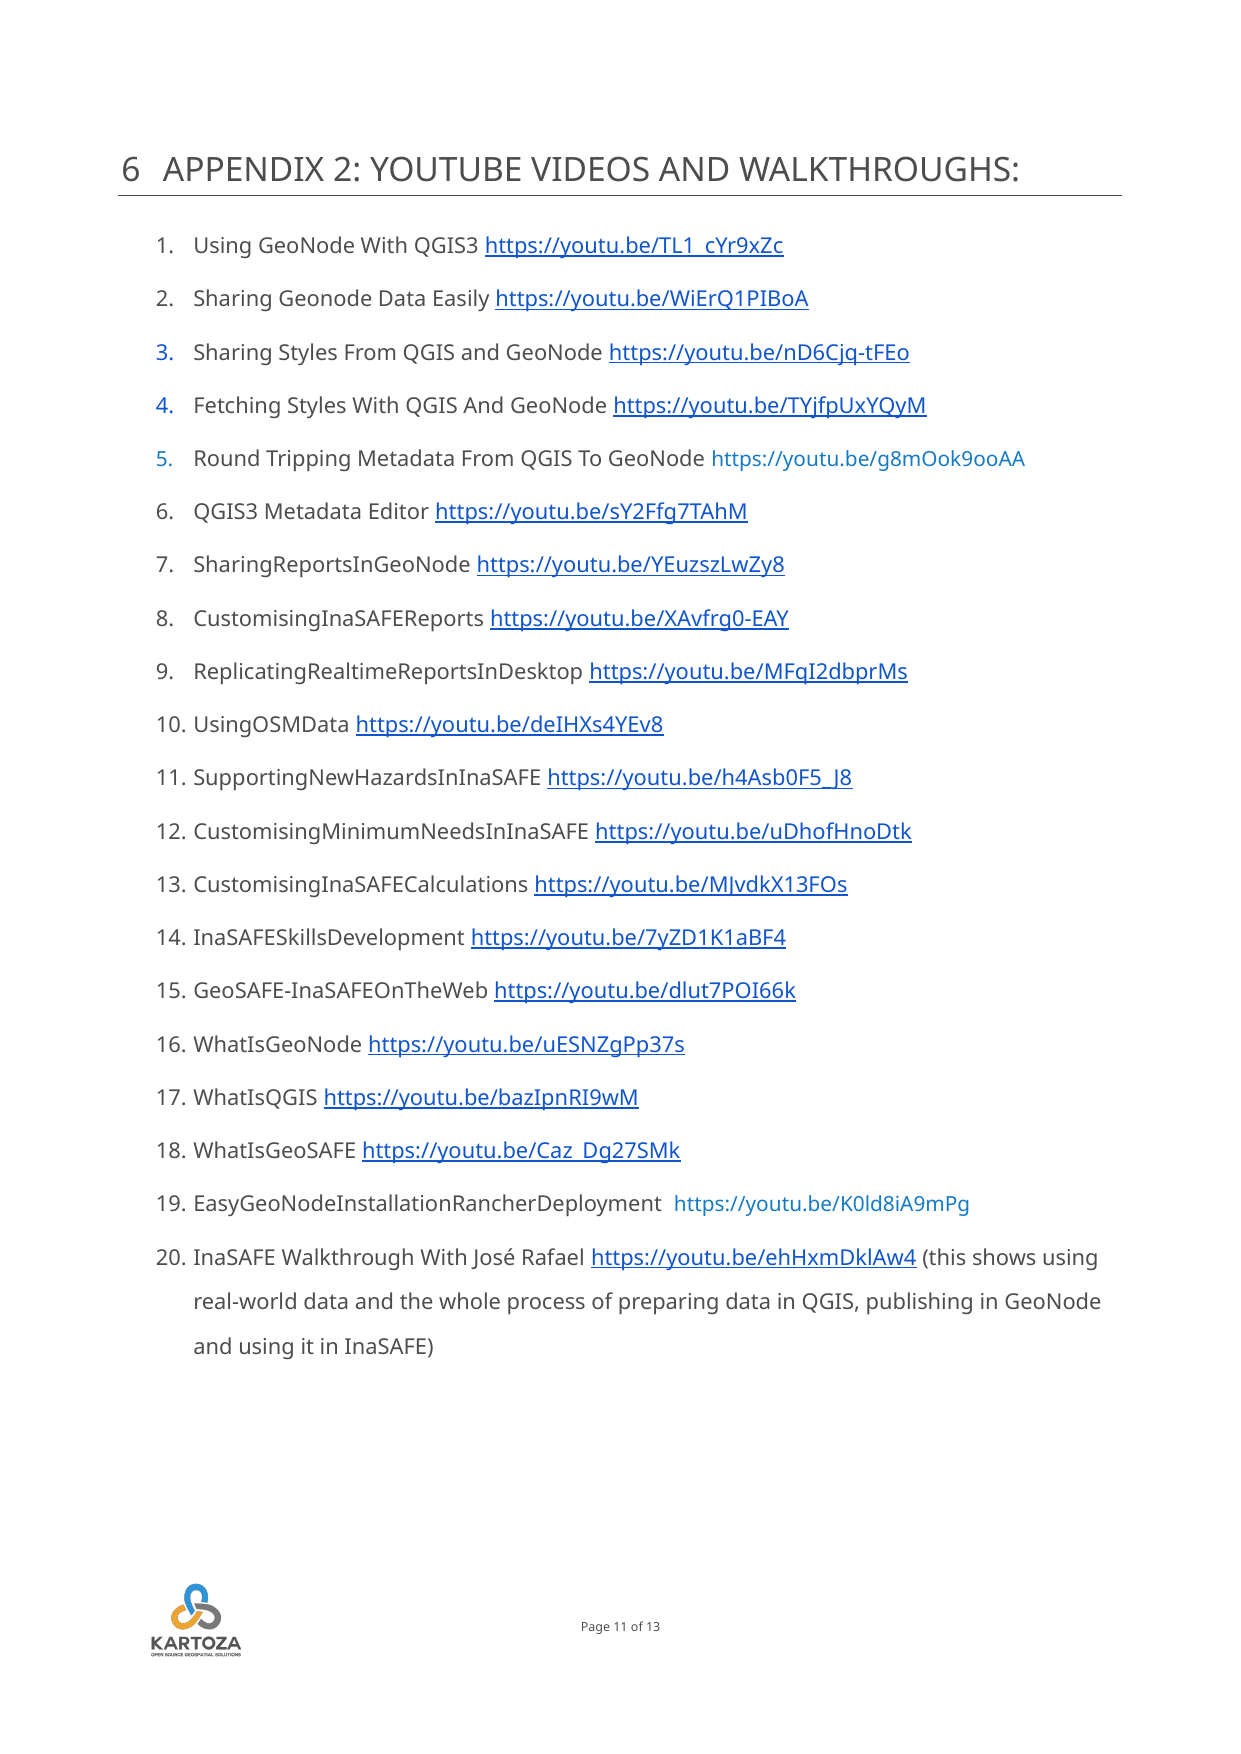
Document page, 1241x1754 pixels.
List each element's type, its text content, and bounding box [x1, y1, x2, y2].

list SharingReportsInGeoNode https://youtu.be/YEuzszLwZy8 [156, 549, 1122, 579]
list ReplicatingRealtimeReportsInDesktop https://youtu.be/MFqI2dbprMs [156, 656, 1122, 686]
list Round Tripping Metadata From QGIS To GeoNode https://youtu.be/g8mOok9ooAA [156, 443, 1122, 473]
list Sharing Styles From QGIS and GeoNode https://youtu.be/nD6Cjq-tFEo [156, 337, 1122, 366]
subtitle Appendix 2: YouTube videos and walkthroughs: [118, 143, 1122, 195]
list WhatIsGeoNode https://youtu.be/uESNZgPp37s [156, 1028, 1122, 1058]
list EasyGeoNodeInstallationRancherDeployment https://youtu.be/K0ld8iA9mPg [156, 1188, 1122, 1218]
list UsingOSMData https://youtu.be/deIHXs4YEv8 [156, 709, 1122, 739]
list InaSAFESkillsDevelopment https://youtu.be/7yZD1K1aBF4 [156, 922, 1122, 952]
list Sharing Geonode Data Easily https://youtu.be/WiErQ1PIBoA [156, 283, 1122, 313]
picture [120, 1565, 279, 1669]
list WhatIsQGIS https://youtu.be/bazIpnRI9wM [156, 1082, 1122, 1112]
list GeoSAFE-InaSAFEOnTheWeb https://youtu.be/dlut7POI66k [156, 975, 1122, 1005]
list SupportingNewHazardsInInaSAFE https://youtu.be/h4Asb0F5_J8 [156, 762, 1122, 792]
list CustomisingInaSAFEReports https://youtu.be/XAvfrg0-EAY [156, 603, 1122, 632]
list Using GeoNode With QGIS3 https://youtu.be/TL1_cYr9xZc [156, 230, 1122, 260]
list WhatIsGeoSAFE https://youtu.be/Caz_Dg27SMk [156, 1135, 1122, 1165]
list InaSAFE Walkthrough With José Rafael https://youtu.be/ehHxmDklAw4 (this shows using real-world data and the whole process of preparing data in QGIS, publishing in GeoNode and using it in InaSAFE) [156, 1241, 1122, 1361]
list QGIS3 Metadata Editor https://youtu.be/sY2Ffg7TAhM [156, 496, 1122, 526]
list CustomisingInaSAFECalculations https://youtu.be/MJvdkX13FOs [156, 869, 1122, 899]
list CustomisingMinimumNeedsInInaSAFE https://youtu.be/uDhofHnoDtk [156, 816, 1122, 845]
list Fetching Styles With QGIS And GeoNode https://youtu.be/TYjfpUxYQyM [156, 390, 1122, 419]
